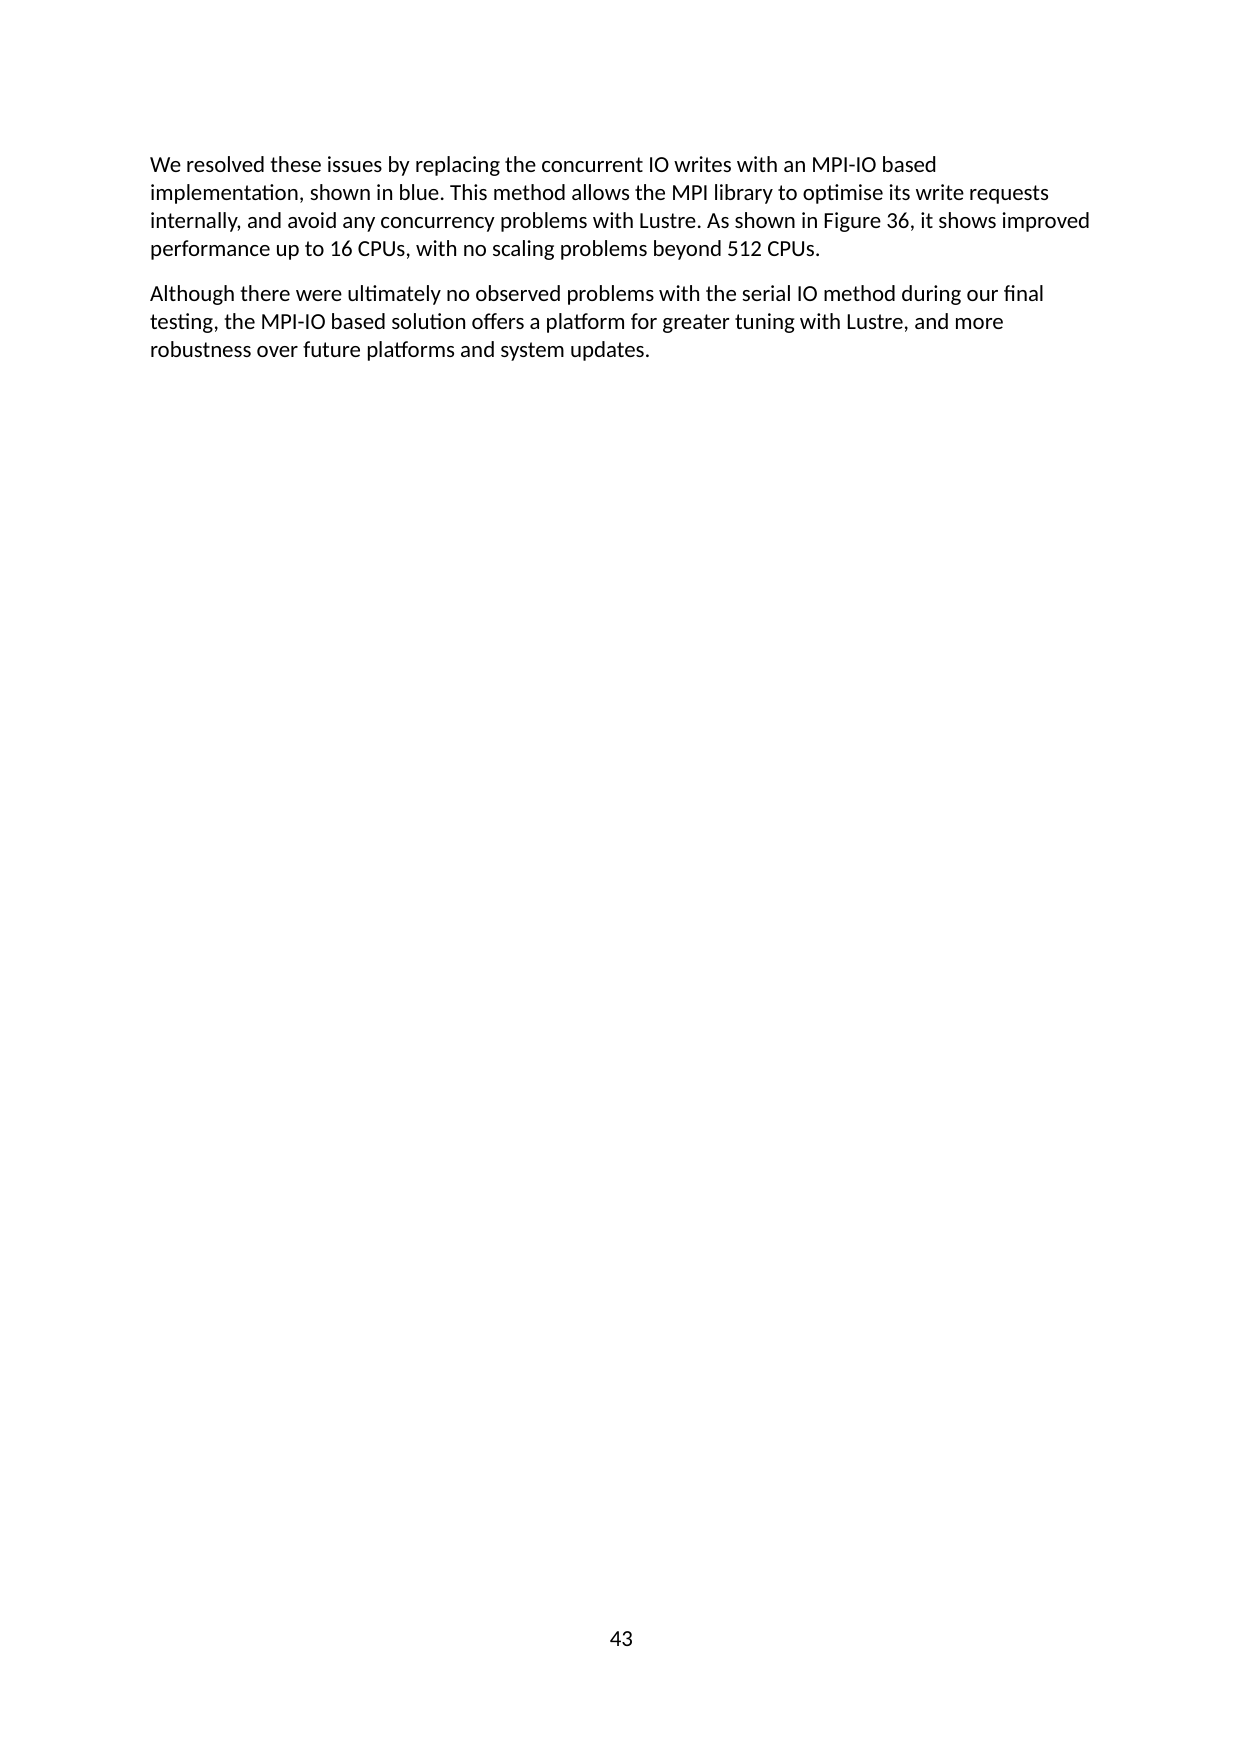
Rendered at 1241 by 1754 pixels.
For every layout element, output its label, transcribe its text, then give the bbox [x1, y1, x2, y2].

text Although there were ultimately no observed problems with the serial IO method during our final testing, the MPI-IO based solution offers a platform for greater tuning with Lustre, and more robustness over future platforms and system updates. [150, 279, 1092, 363]
text We resolved these issues by replacing the concurrent IO writes with an MPI-IO based implementation, shown in blue. This method allows the MPI library to optimise its write requests internally, and avoid any concurrency problems with Lustre. As shown in Figure 36, it shows improved performance up to 16 CPUs, with no scaling problems beyond 512 CPUs. [150, 150, 1092, 262]
